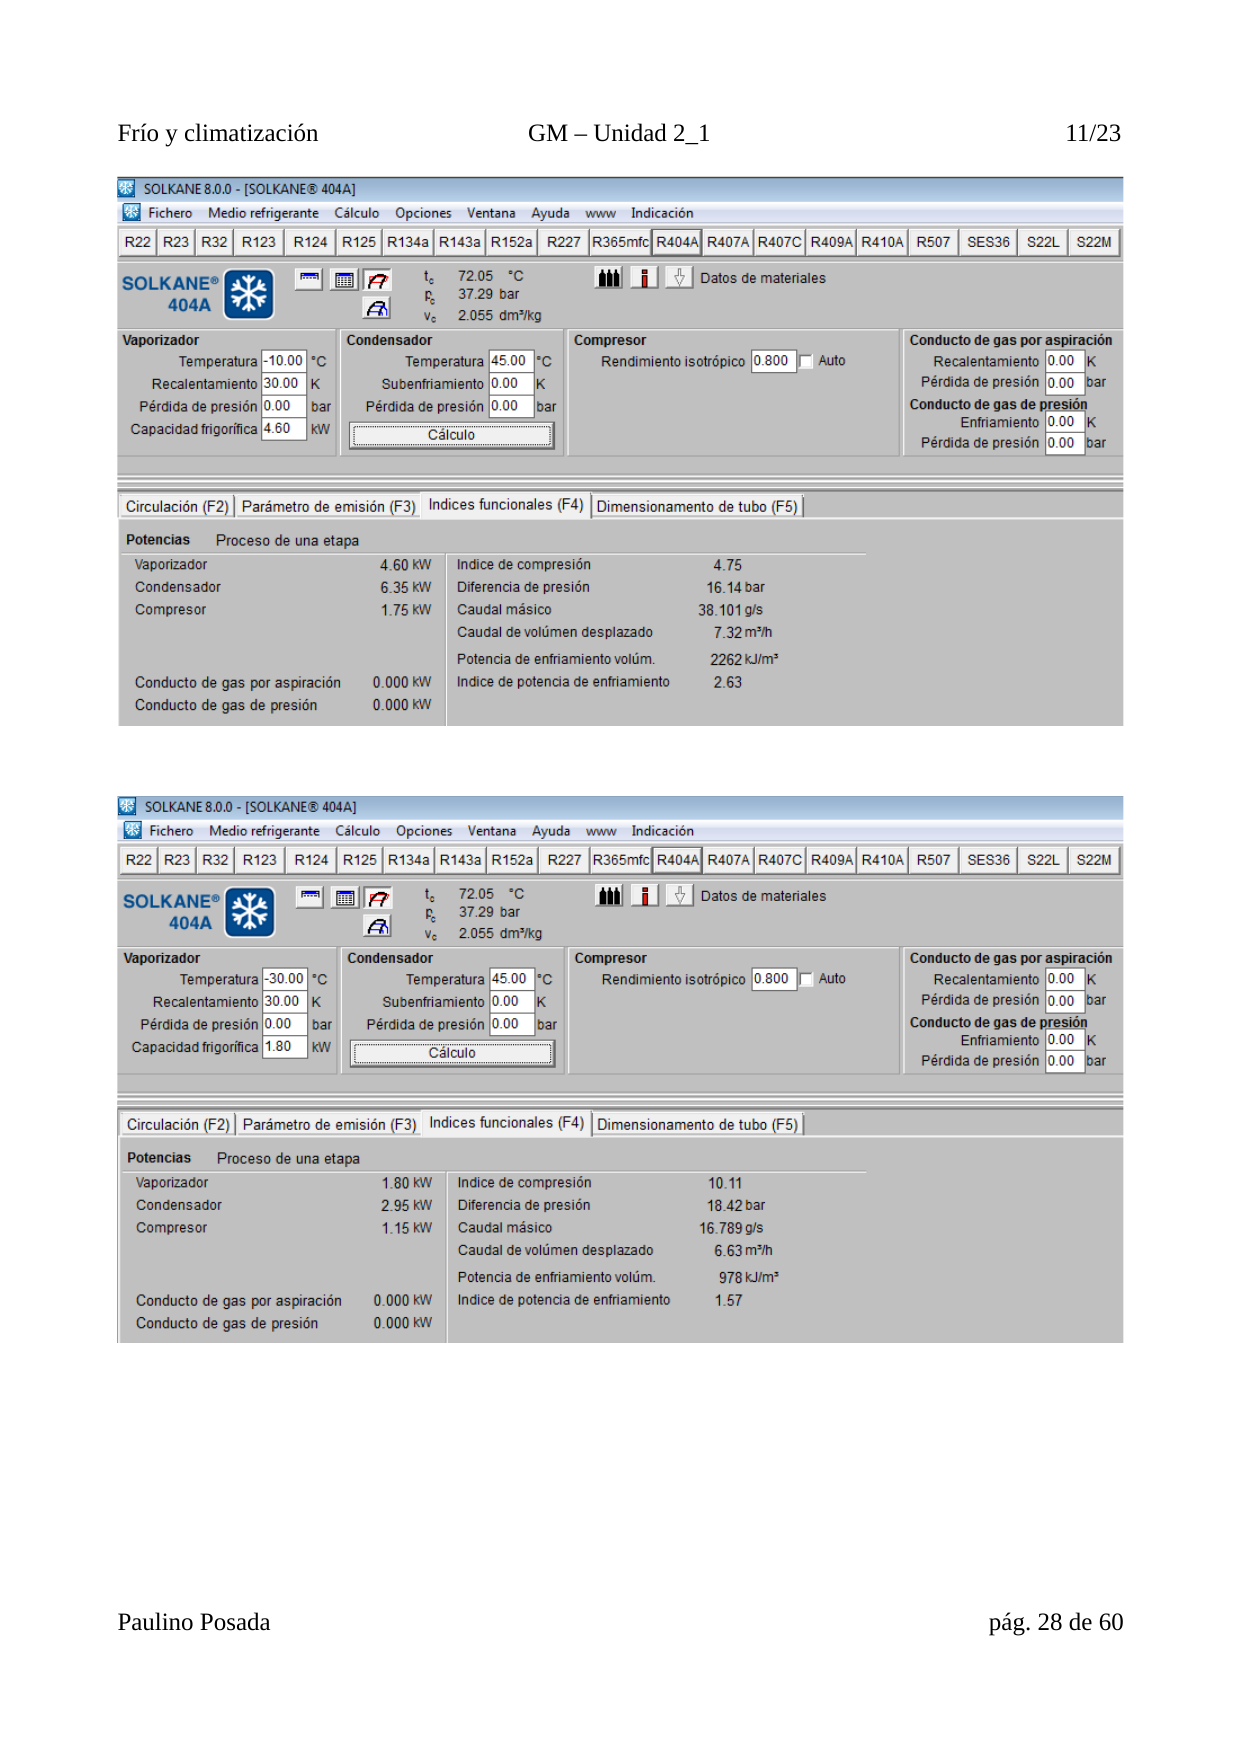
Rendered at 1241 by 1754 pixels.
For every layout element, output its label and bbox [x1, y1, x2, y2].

picture [117, 176, 1124, 726]
picture [117, 796, 1124, 1343]
